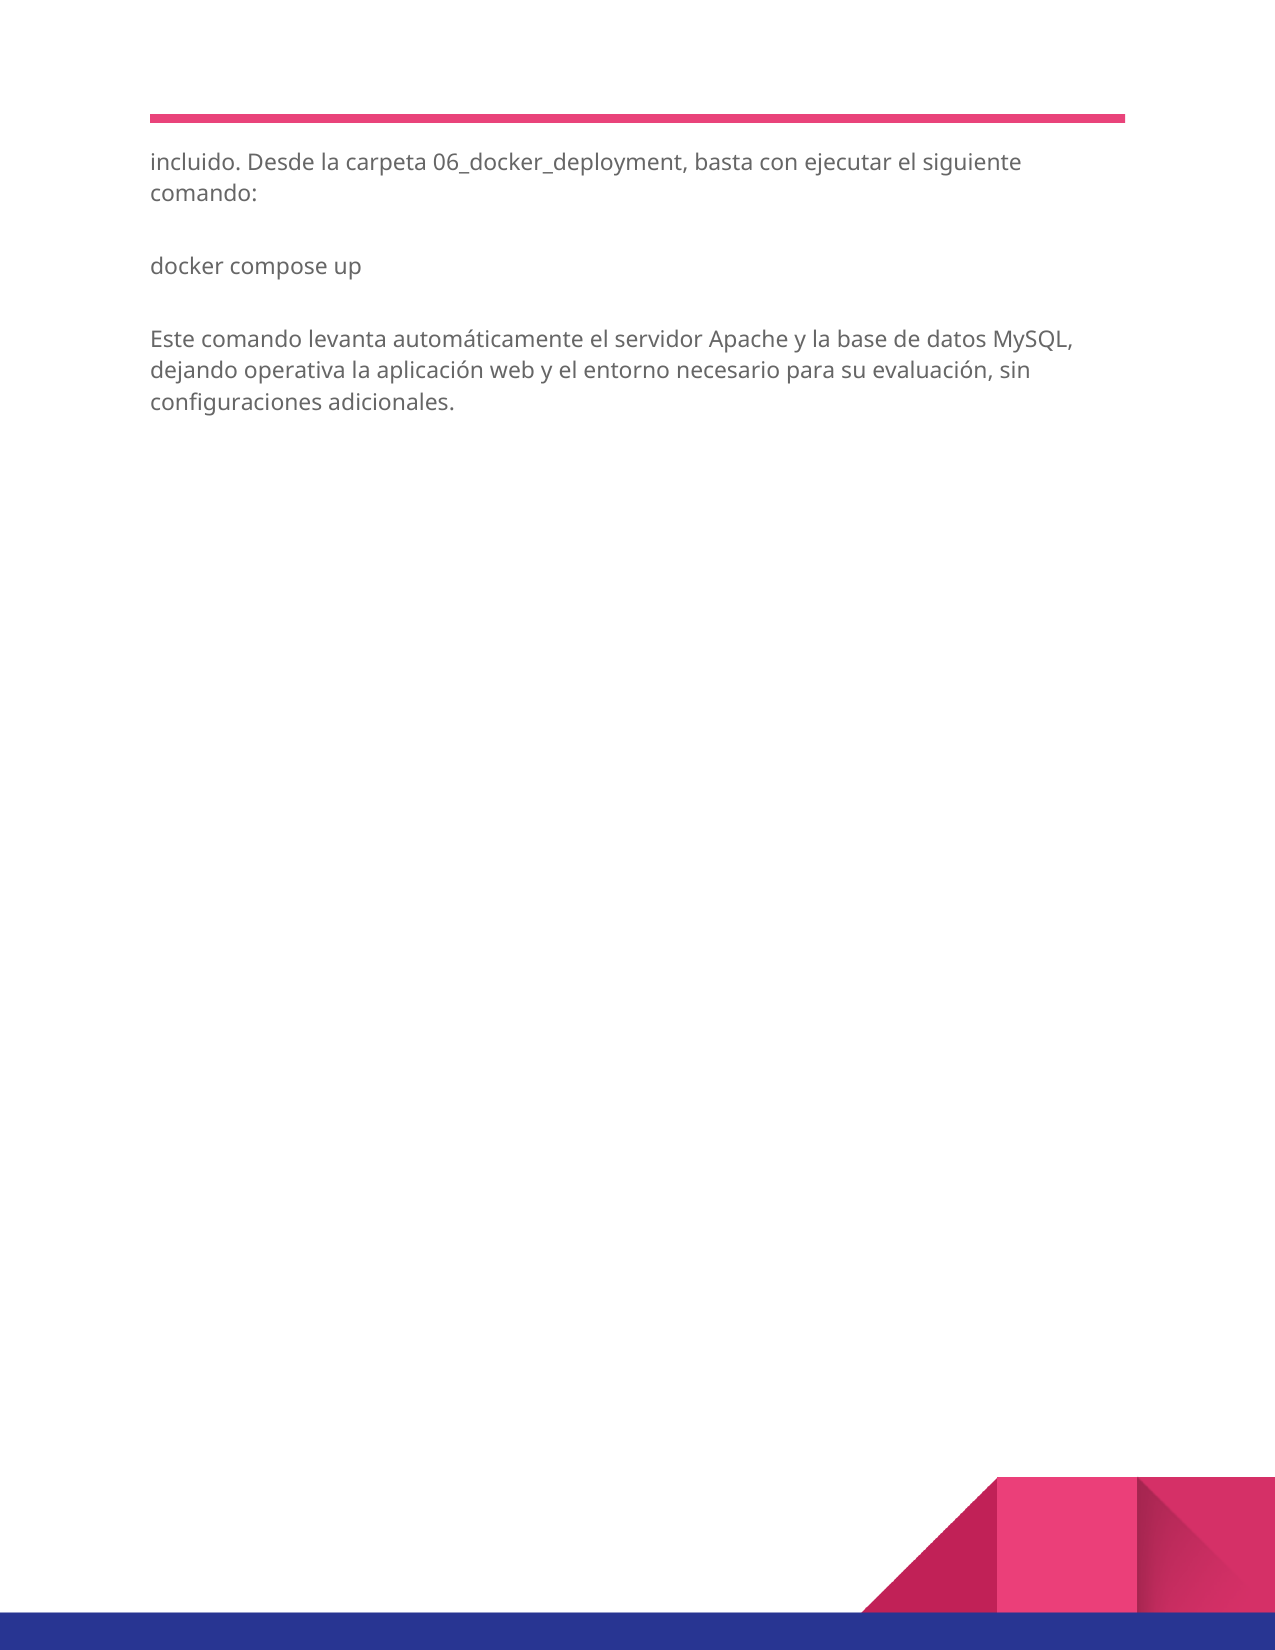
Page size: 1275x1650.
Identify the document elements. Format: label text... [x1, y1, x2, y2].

subtitle incluido. Desde la carpeta 06_docker_deployment, basta con ejecutar el siguiente comando: [150, 146, 1125, 208]
picture [150, 114, 1125, 123]
subtitle Este comando levanta automáticamente el servidor Apache y la base de datos MySQL, dejando operativa la aplicación web y el entorno necesario para su evaluación, sin configuraciones adicionales. [150, 323, 1125, 417]
picture [0, 1475, 1275, 1650]
subtitle docker compose up [150, 250, 1125, 281]
